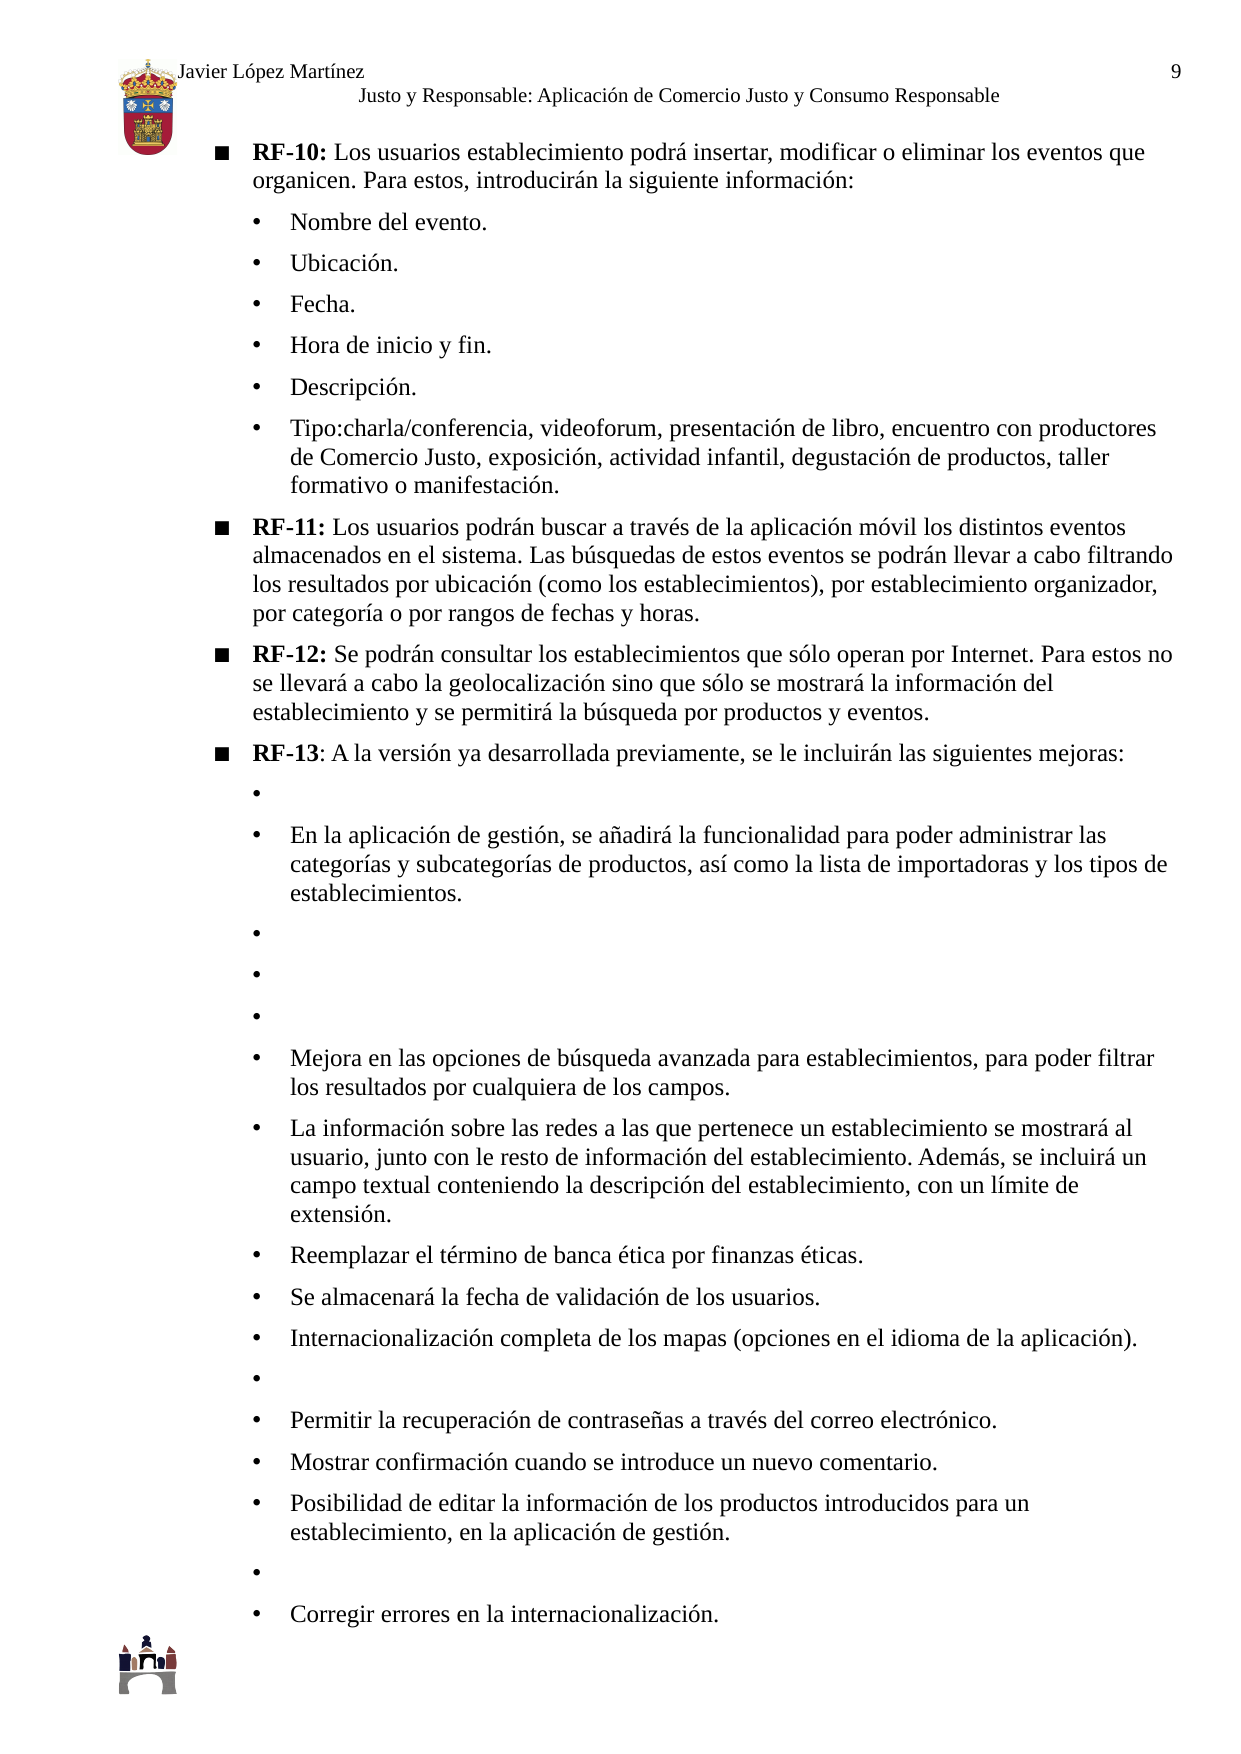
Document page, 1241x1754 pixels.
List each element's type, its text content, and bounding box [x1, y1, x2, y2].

list En la aplicación de gestión, se añadirá la funcionalidad para poder administrar las categorías y subcategorías de productos, así como la lista de importadoras y los tipos de establecimientos. [252, 820, 1181, 907]
list RF-13: A la versión ya desarrollada previamente, se le incluirán las siguientes mejoras: [215, 738, 1181, 767]
list Descripción. [252, 372, 1181, 400]
list Hora de inicio y fin. [252, 330, 1181, 359]
list Reemplazar el término de banca ética por finanzas éticas. [252, 1240, 1181, 1269]
list Permitir la recuperación de contraseñas a través del correo electrónico. [252, 1405, 1181, 1434]
list Mejora en las opciones de búsqueda avanzada para establecimientos, para poder filtrar los resultados por cualquiera de los campos. [252, 1043, 1181, 1100]
list RF-11: Los usuarios podrán buscar a través de la aplicación móvil los distintos eventos almacenados en el sistema. Las búsquedas de estos eventos se podrán llevar a cabo filtrando los resultados por ubicación (como los establecimientos), por establecimiento organizador, por categoría o por rangos de fechas y horas. [215, 512, 1181, 627]
list RF-10: Los usuarios establecimiento podrá insertar, modificar o eliminar los eventos que organicen. Para estos, introducirán la siguiente información: [215, 137, 1181, 194]
list Tipo:charla/conferencia, videoforum, presentación de libro, encuentro con productores de Comercio Justo, exposición, actividad infantil, degustación de productos, taller formativo o manifestación. [252, 413, 1181, 499]
picture [118, 59, 178, 155]
picture [118, 1634, 178, 1695]
list La información sobre las redes a las que pertenece un establecimiento se mostrará al usuario, junto con le resto de información del establecimiento. Además, se incluirá un campo textual conteniendo la descripción del establecimiento, con un límite de extensión. [252, 1113, 1181, 1228]
list Se almacenará la fecha de validación de los usuarios. [252, 1282, 1181, 1310]
list Mostrar confirmación cuando se introduce un nuevo comentario. [252, 1447, 1181, 1475]
list Ubicación. [252, 248, 1181, 277]
list Corregir errores en la internacionalización. [252, 1599, 1181, 1628]
list Nombre del evento. [252, 207, 1181, 235]
list Posibilidad de editar la información de los productos introducidos para un establecimiento, en la aplicación de gestión. [252, 1488, 1181, 1545]
list Fecha. [252, 289, 1181, 318]
list RF-12: Se podrán consultar los establecimientos que sólo operan por Internet. Para estos no se llevará a cabo la geolocalización sino que sólo se mostrará la información del establecimiento y se permitirá la búsqueda por productos y eventos. [215, 639, 1181, 725]
list Internacionalización completa de los mapas (opciones en el idioma de la aplicación). [252, 1323, 1181, 1352]
